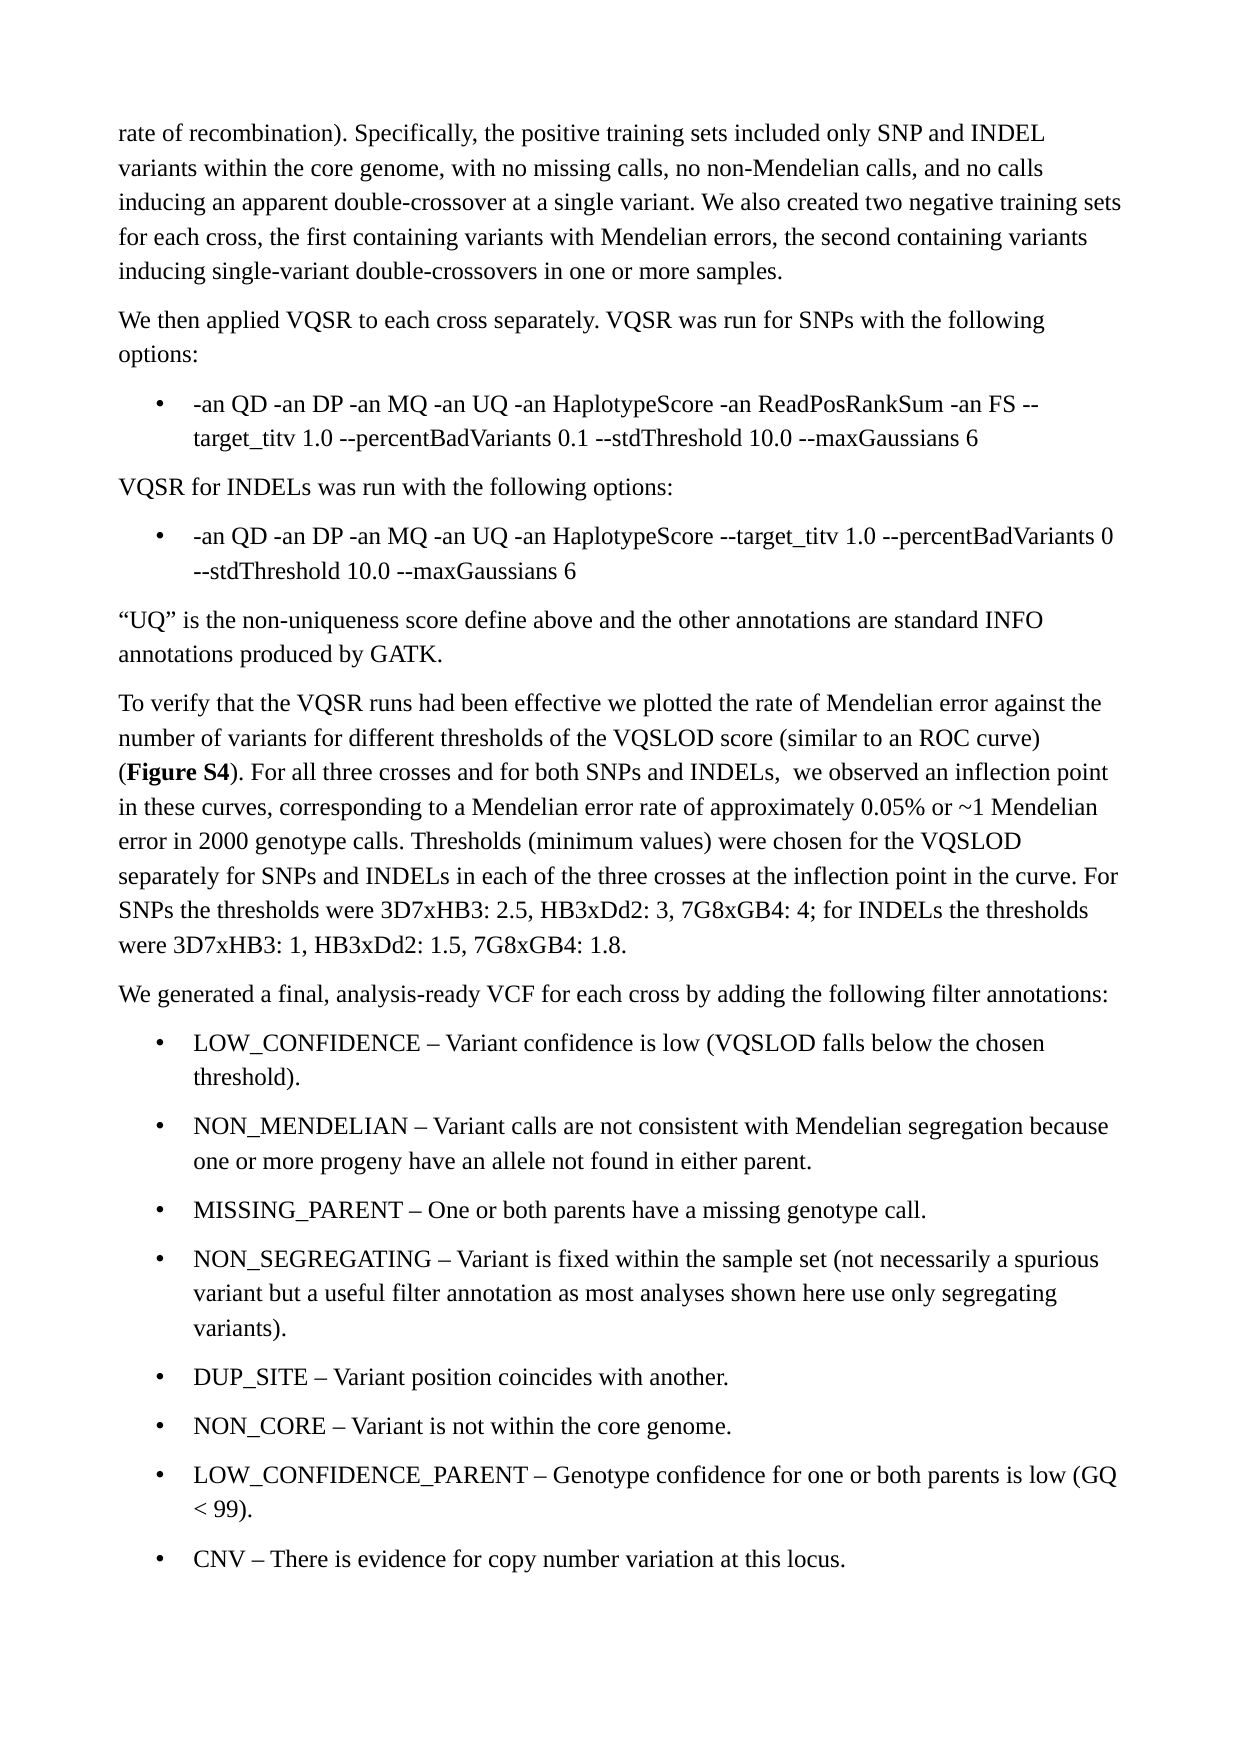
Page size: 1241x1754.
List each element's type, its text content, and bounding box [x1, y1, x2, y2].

list LOW_CONFIDENCE – Variant confidence is low (VQSLOD falls below the chosen threshold). [156, 1028, 1122, 1091]
text We then applied VQSR to each cross separately. VQSR was run for SNPs with the following options: [118, 305, 1122, 368]
text “UQ” is the non-uniqueness score define above and the other annotations are standard INFO annotations produced by GATK. [118, 605, 1122, 668]
list CNV – There is evidence for copy number variation at this locus. [156, 1544, 1122, 1572]
list -an QD -an DP -an MQ -an UQ -an HaplotypeScore --target_titv 1.0 --percentBadVariants 0 --stdThreshold 10.0 --maxGaussians 6 [156, 521, 1122, 584]
list -an QD -an DP -an MQ -an UQ -an HaplotypeScore -an ReadPosRankSum -an FS --target_titv 1.0 --percentBadVariants 0.1 --stdThreshold 10.0 --maxGaussians 6 [156, 389, 1122, 452]
list DUP_SITE – Variant position coincides with another. [156, 1362, 1122, 1391]
text VQSR for INDELs was run with the following options: [118, 472, 1122, 501]
list NON_CORE – Variant is not within the core genome. [156, 1411, 1122, 1440]
list NON_MENDELIAN – Variant calls are not consistent with Mendelian segregation because one or more progeny have an allele not found in either parent. [156, 1111, 1122, 1174]
text To verify that the VQSR runs had been effective we plotted the rate of Mendelian error against the number of variants for different thresholds of the VQSLOD score (similar to an ROC curve) (Figure S4). For all three crosses and for both SNPs and INDELs, we observed an inflection point in these curves, corresponding to a Mendelian error rate of approximately 0.05% or ~1 Mendelian error in 2000 genotype calls. Thresholds (minimum values) were chosen for the VQSLOD separately for SNPs and INDELs in each of the three crosses at the inflection point in the curve. For SNPs the thresholds were 3D7xHB3: 2.5, HB3xDd2: 3, 7G8xGB4: 4; for INDELs the thresholds were 3D7xHB3: 1, HB3xDd2: 1.5, 7G8xGB4: 1.8. [118, 688, 1122, 958]
list MISSING_PARENT – One or both parents have a missing genotype call. [156, 1195, 1122, 1224]
text rate of recombination). Specifically, the positive training sets included only SNP and INDEL variants within the core genome, with no missing calls, no non-Mendelian calls, and no calls inducing an apparent double-crossover at a single variant. We also created two negative training sets for each cross, the first containing variants with Mendelian errors, the second containing variants inducing single-variant double-crossovers in one or more samples. [118, 118, 1122, 285]
list LOW_CONFIDENCE_PARENT – Genotype confidence for one or both parents is low (GQ < 99). [156, 1460, 1122, 1523]
list NON_SEGREGATING – Variant is fixed within the sample set (not necessarily a spurious variant but a useful filter annotation as most analyses shown here use only segregating variants). [156, 1244, 1122, 1342]
text We generated a final, analysis-ready VCF for each cross by adding the following filter annotations: [118, 979, 1122, 1007]
